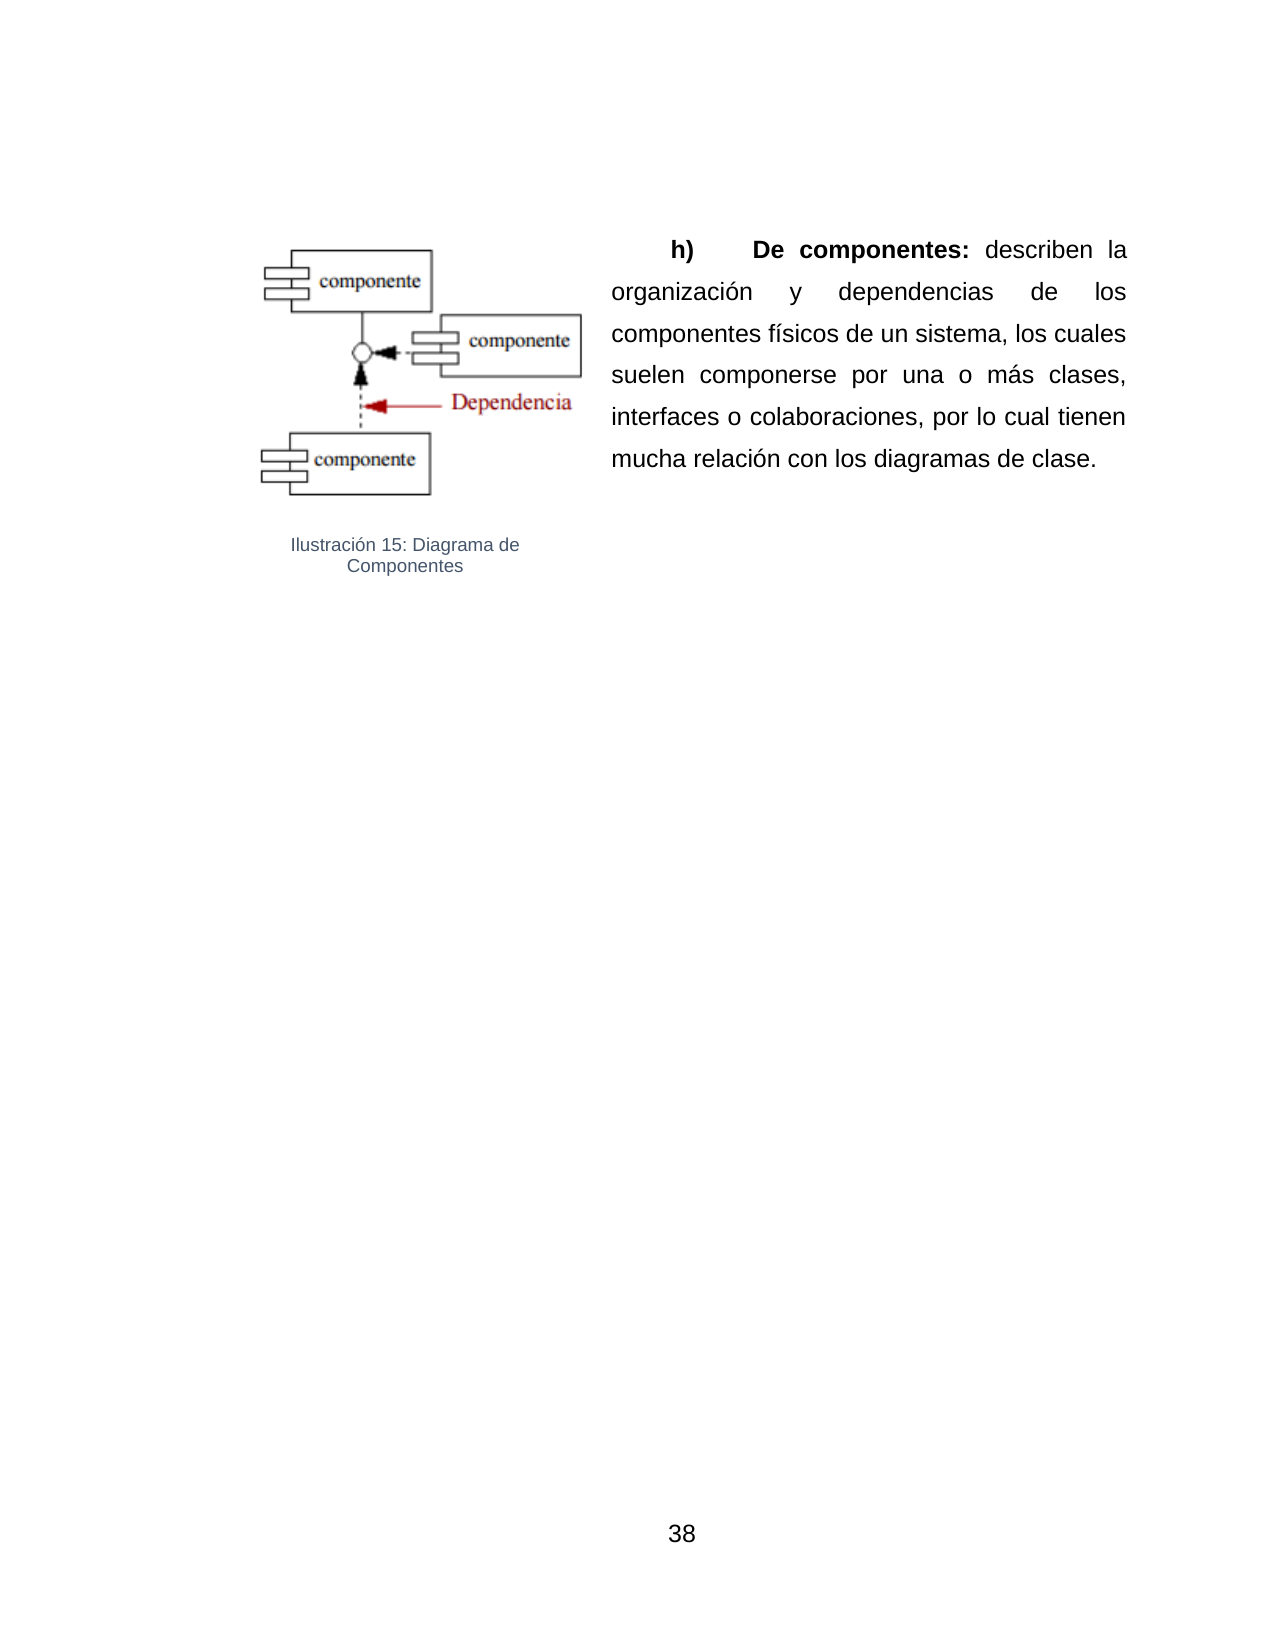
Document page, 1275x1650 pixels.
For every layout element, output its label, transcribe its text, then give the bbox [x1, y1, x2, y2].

list De componentes: describen la organización y dependencias de los componentes físicos de un sistema, los cuales suelen componerse por una o más clases, interfaces o colaboraciones, por lo cual tienen mucha relación con los diagramas de clase. [593, 236, 1127, 473]
picture [255, 225, 593, 516]
text Ilustración 15: Diagrama de Componentes [245, 534, 565, 576]
